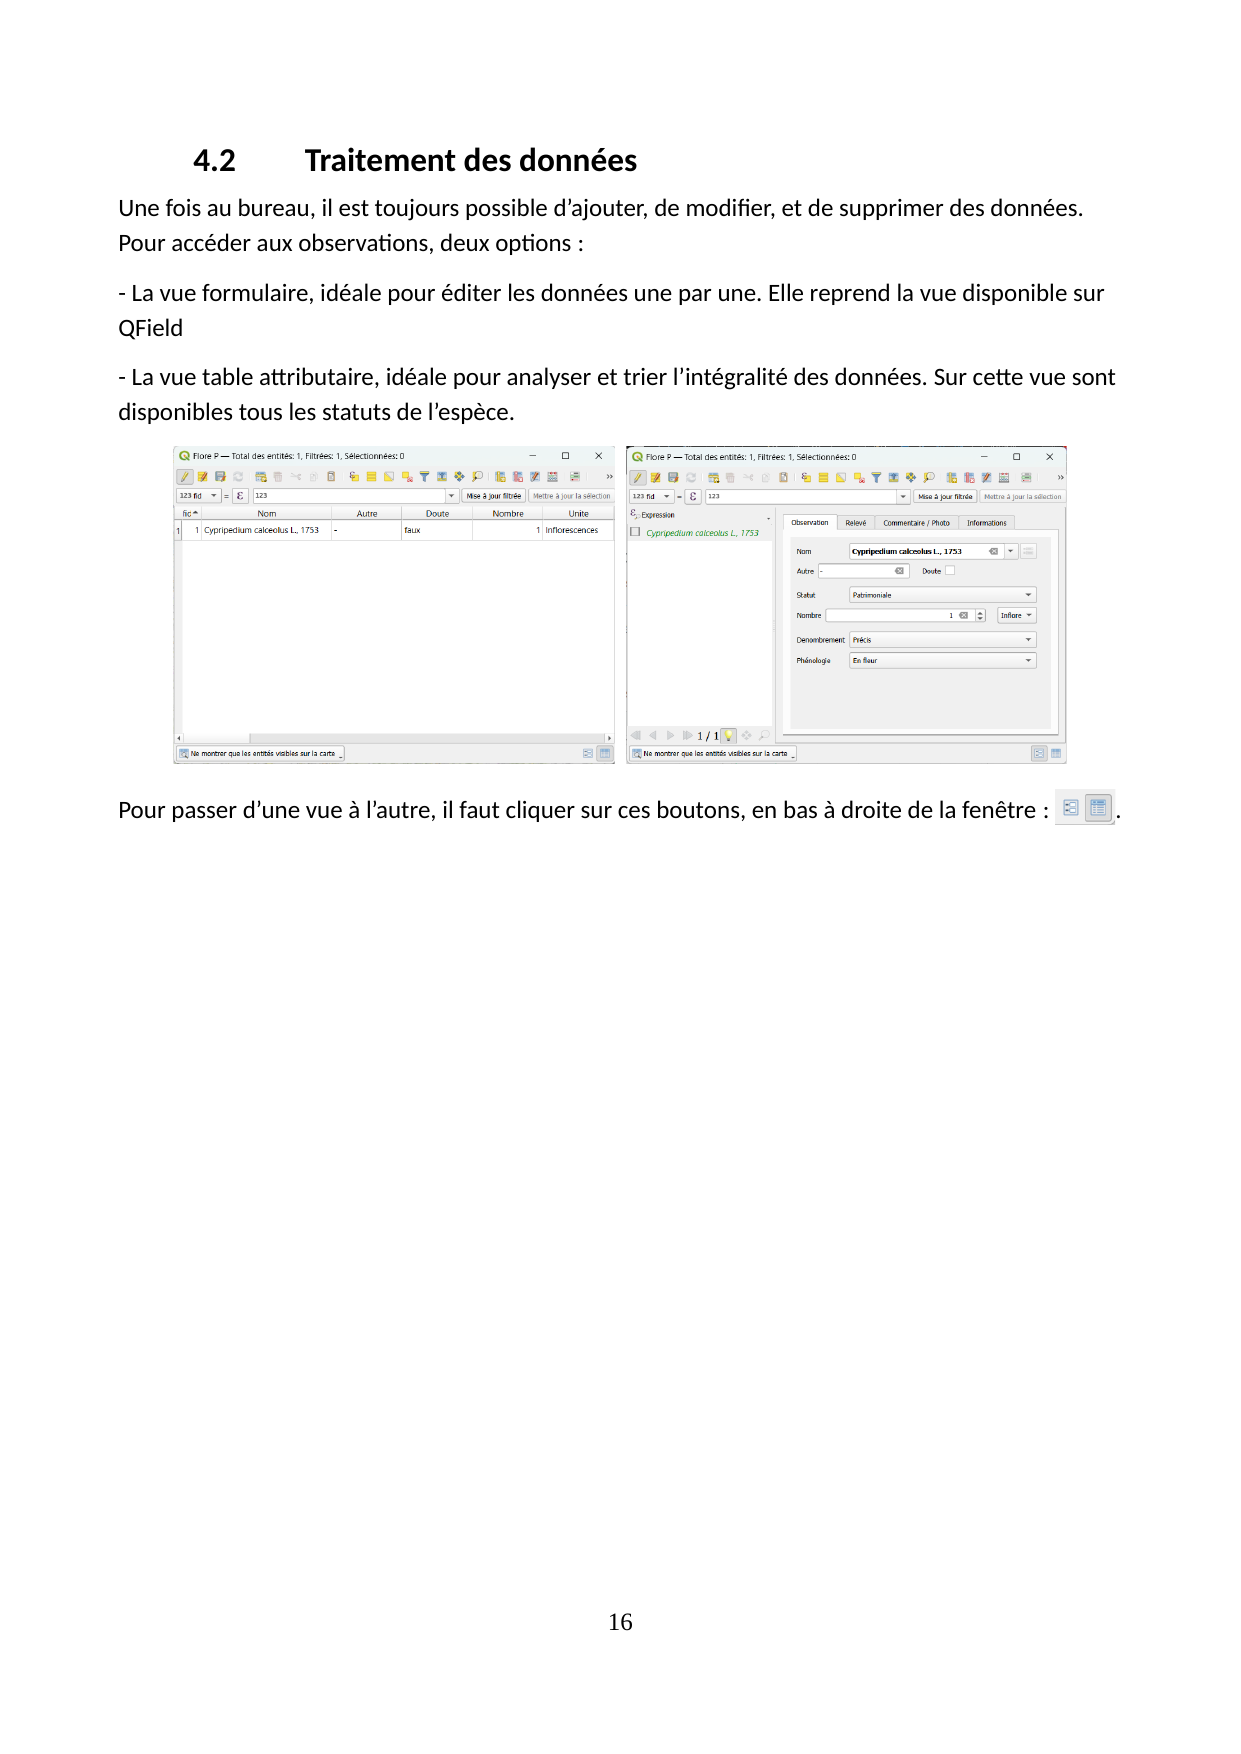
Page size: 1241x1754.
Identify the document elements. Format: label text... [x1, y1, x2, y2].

text . [1116, 789, 1122, 825]
text Pour passer d’une vue à l’autre, il faut cliquer sur ces boutons, en bas à droite de la fenêtre : [118, 789, 1055, 825]
text Une fois au bureau, il est toujours possible d’ajouter, de modifier, et de supprimer des données. Pour accéder aux observations, deux options : [118, 192, 1122, 258]
picture [1055, 789, 1116, 825]
picture [173, 446, 615, 764]
subtitle Traitement des données [193, 139, 1122, 180]
text - La vue table attributaire, idéale pour analyser et trier l’intégralité des données. Sur cette vue sont disponibles tous les statuts de l’espèce. [118, 361, 1122, 427]
picture [626, 446, 1067, 764]
text - La vue formulaire, idéale pour éditer les données une par une. Elle reprend la vue disponible sur QField [118, 277, 1122, 342]
